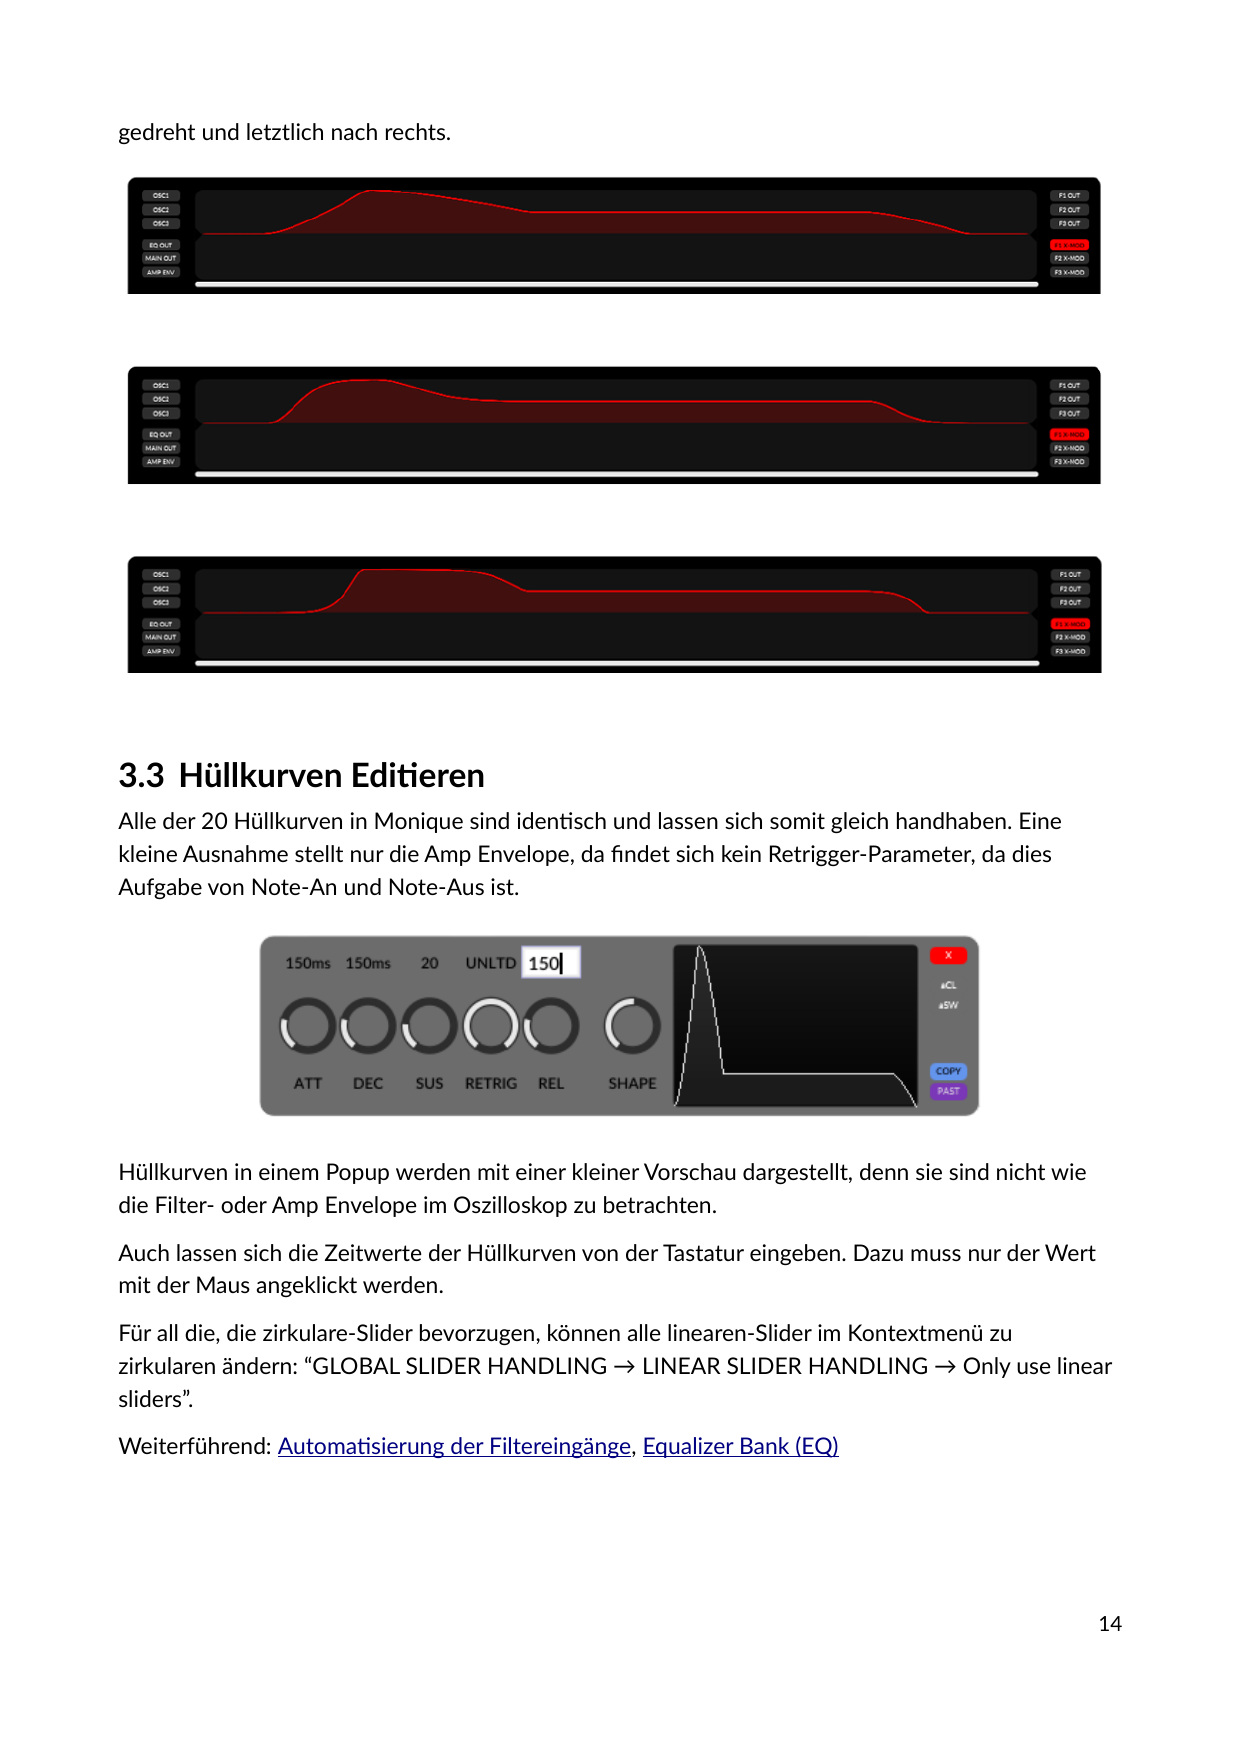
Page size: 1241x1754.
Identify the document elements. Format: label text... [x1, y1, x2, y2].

picture [118, 355, 1123, 492]
picture [118, 165, 1123, 302]
picture [244, 920, 996, 1132]
text Alle der 20 Hüllkurven in Monique sind identisch und lassen sich somit gleich handhaben. Eine kleine Ausnahme stellt nur die Amp Envelope, da findet sich kein Retrigger-Parameter, da dies Aufgabe von Note-An und Note-Aus ist. [118, 807, 1122, 900]
text Weiterführend: Automatisierung der Filtereingänge, Equalizer Bank (EQ) [118, 1432, 1122, 1459]
text Für all die, die zirkulare-Slider bevorzugen, können alle linearen-Slider im Kontextmenü zu zirkularen ändern: “GLOBAL SLIDER HANDLING → LINEAR SLIDER HANDLING → Only use linear sliders”. [118, 1319, 1122, 1412]
picture [118, 544, 1123, 681]
subtitle Hüllkurven Editieren [118, 754, 1122, 794]
text gedreht und letztlich nach rechts. [118, 118, 1122, 146]
text Hüllkurven in einem Popup werden mit einer kleiner Vorschau dargestellt, denn sie sind nicht wie die Filter- oder Amp Envelope im Oszilloskop zu betrachten. [118, 1158, 1122, 1218]
text Auch lassen sich die Zeitwerte der Hüllkurven von der Tastatur eingeben. Dazu muss nur der Wert mit der Maus angeklickt werden. [118, 1238, 1122, 1299]
